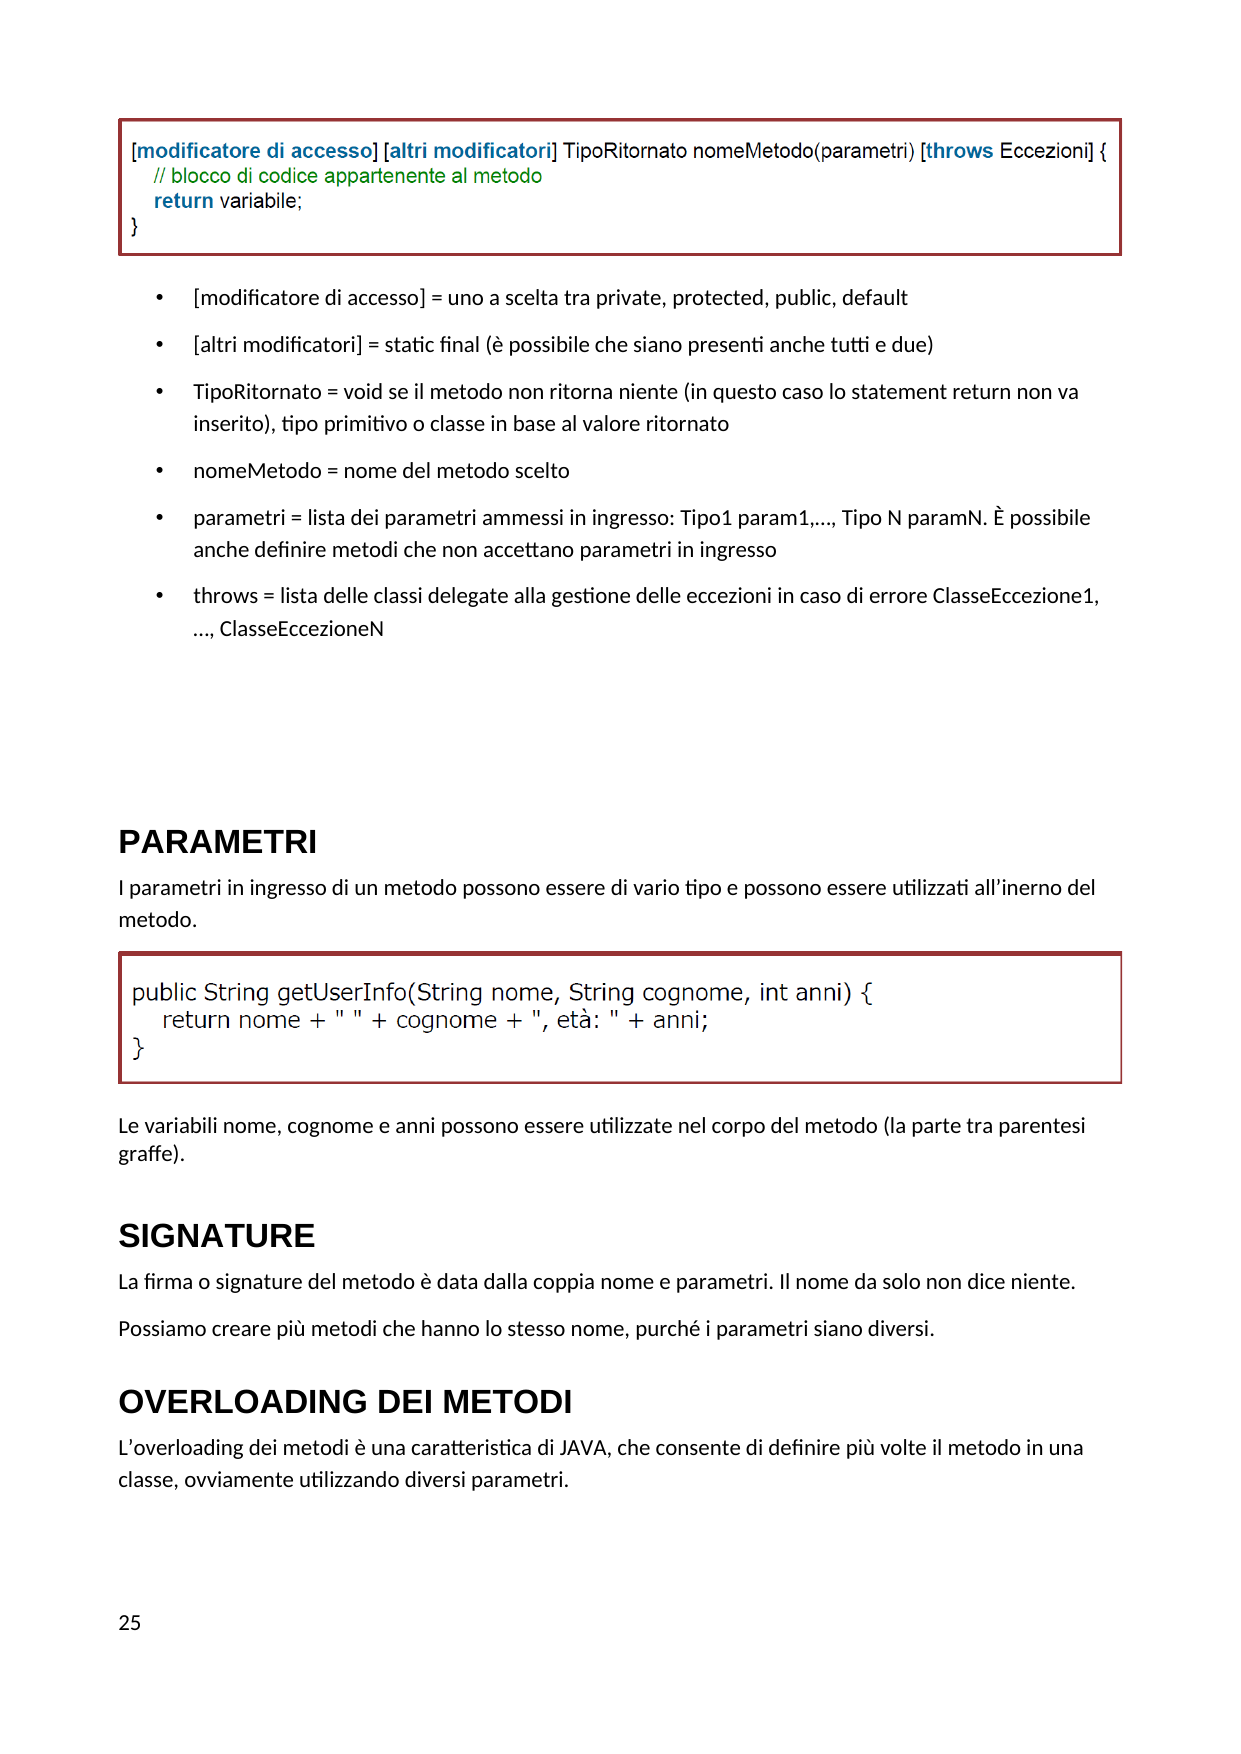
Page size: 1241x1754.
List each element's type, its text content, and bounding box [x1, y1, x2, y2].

list [altri modificatori] = static final (è possibile che siano presenti anche tutti e due) [156, 330, 1122, 358]
list nomeMetodo = nome del metodo scelto [156, 456, 1122, 484]
picture [118, 951, 1123, 1084]
list throws = lista delle classi delegate alla gestione delle eccezioni in caso di errore ClasseEccezione1, …, ClasseEccezioneN [156, 582, 1122, 642]
text Possiamo creare più metodi che hanno lo stesso nome, purché i parametri siano diversi. [118, 1314, 1122, 1342]
text La firma o signature del metodo è data dalla coppia nome e parametri. Il nome da solo non dice niente. [118, 1267, 1122, 1295]
text I parametri in ingresso di un metodo possono essere di vario tipo e possono essere utilizzati all’inerno del metodo. [118, 873, 1122, 933]
subtitle SIGNATURE [118, 1216, 1122, 1255]
text L’overloading dei metodi è una caratteristica di JAVA, che consente di definire più volte il metodo in una classe, ovviamente utilizzando diversi parametri. [118, 1433, 1122, 1493]
text Le variabili nome, cognome e anni possono essere utilizzate nel corpo del metodo (la parte tra parentesi graffe). [118, 1111, 1122, 1167]
list [modificatore di accesso] = uno a scelta tra private, protected, public, default [156, 283, 1122, 311]
list parametri = lista dei parametri ammessi in ingresso: Tipo1 param1,…, Tipo N paramN. È possibile anche definire metodi che non accettano parametri in ingresso [156, 503, 1122, 563]
subtitle OVERLOADING DEI METODI [118, 1382, 1122, 1420]
picture [118, 118, 1123, 256]
list TipoRitornato = void se il metodo non ritorna niente (in questo caso lo statement return non va inserito), tipo primitivo o classe in base al valore ritornato [156, 377, 1122, 437]
subtitle PARAMETRI [118, 822, 1122, 860]
